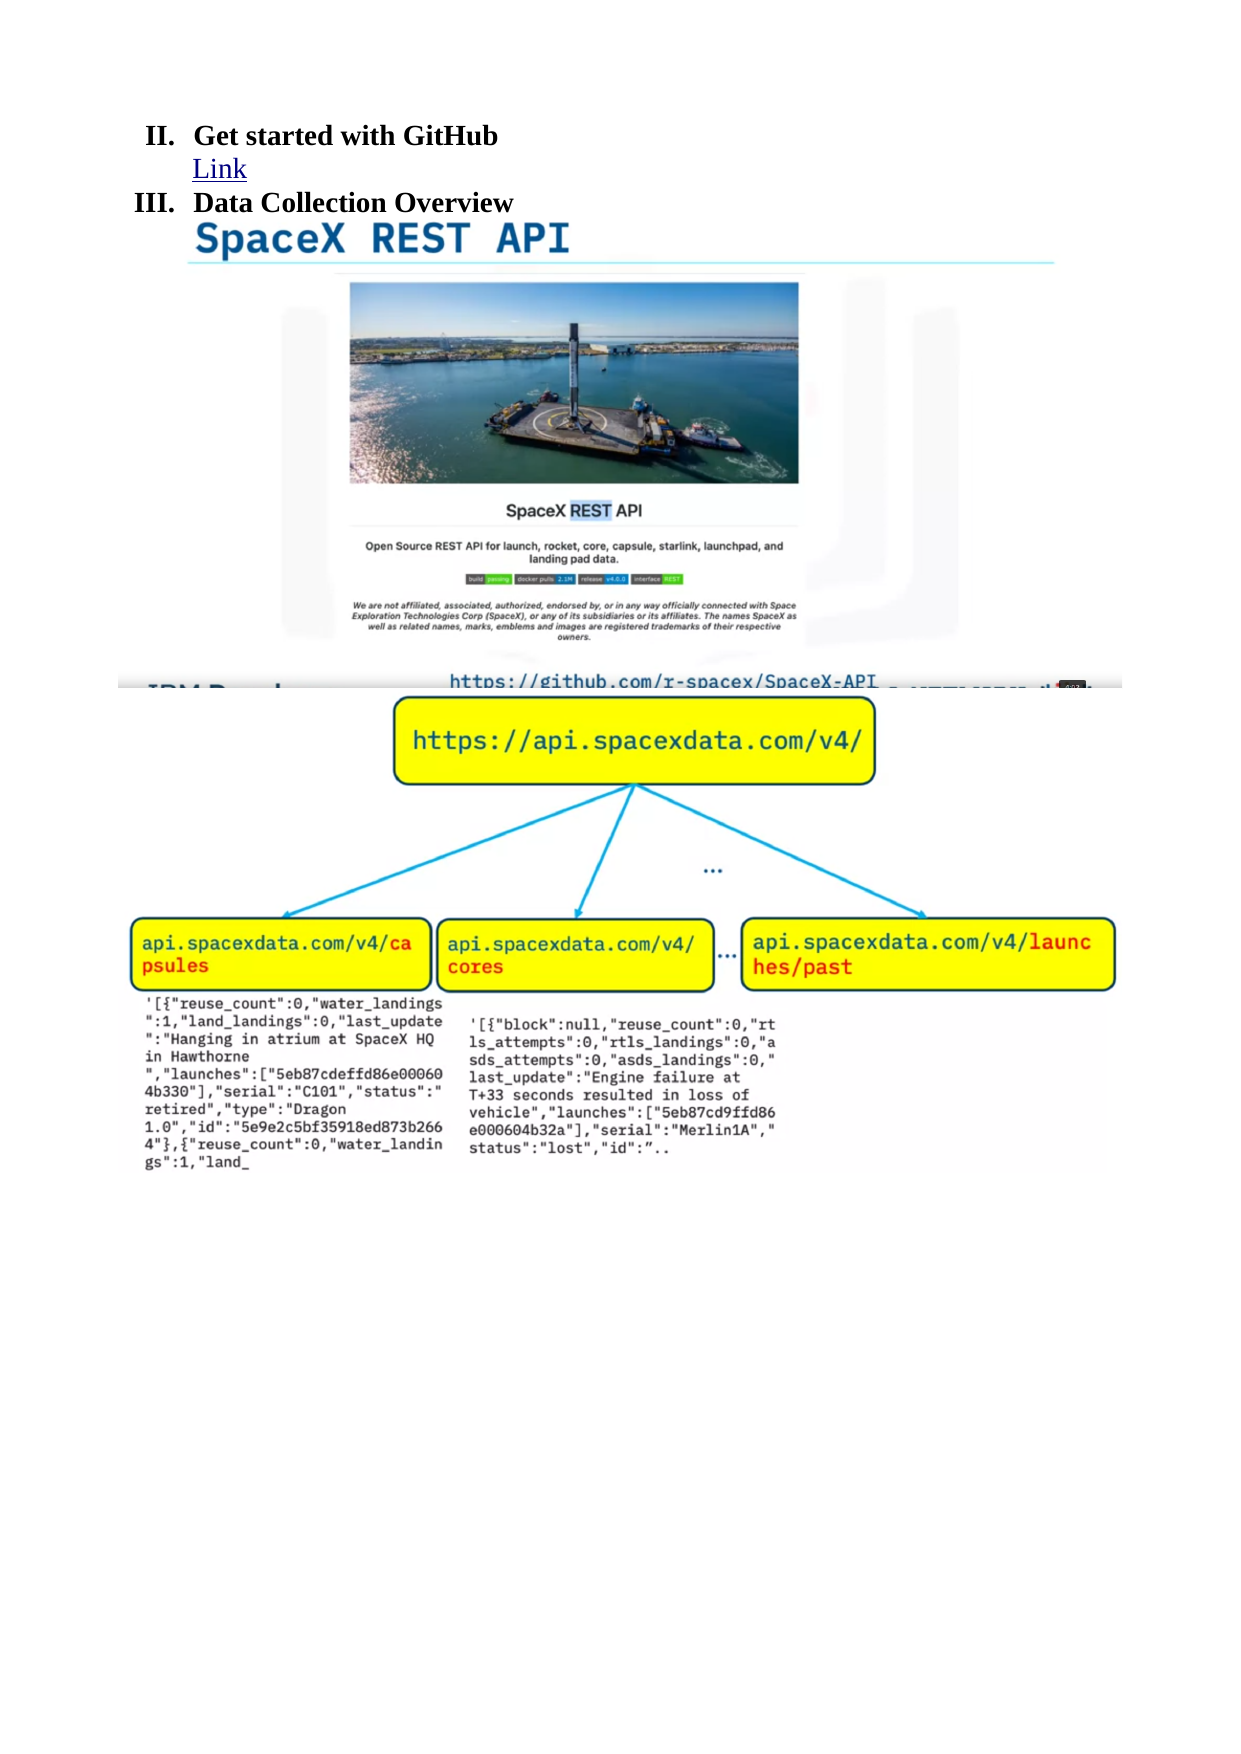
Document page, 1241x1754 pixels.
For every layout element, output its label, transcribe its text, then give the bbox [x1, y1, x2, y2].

text Link [118, 152, 1122, 185]
picture [118, 218, 1123, 1173]
list Get started with GitHub [175, 118, 1122, 152]
list Data Collection Overview [175, 185, 1122, 218]
